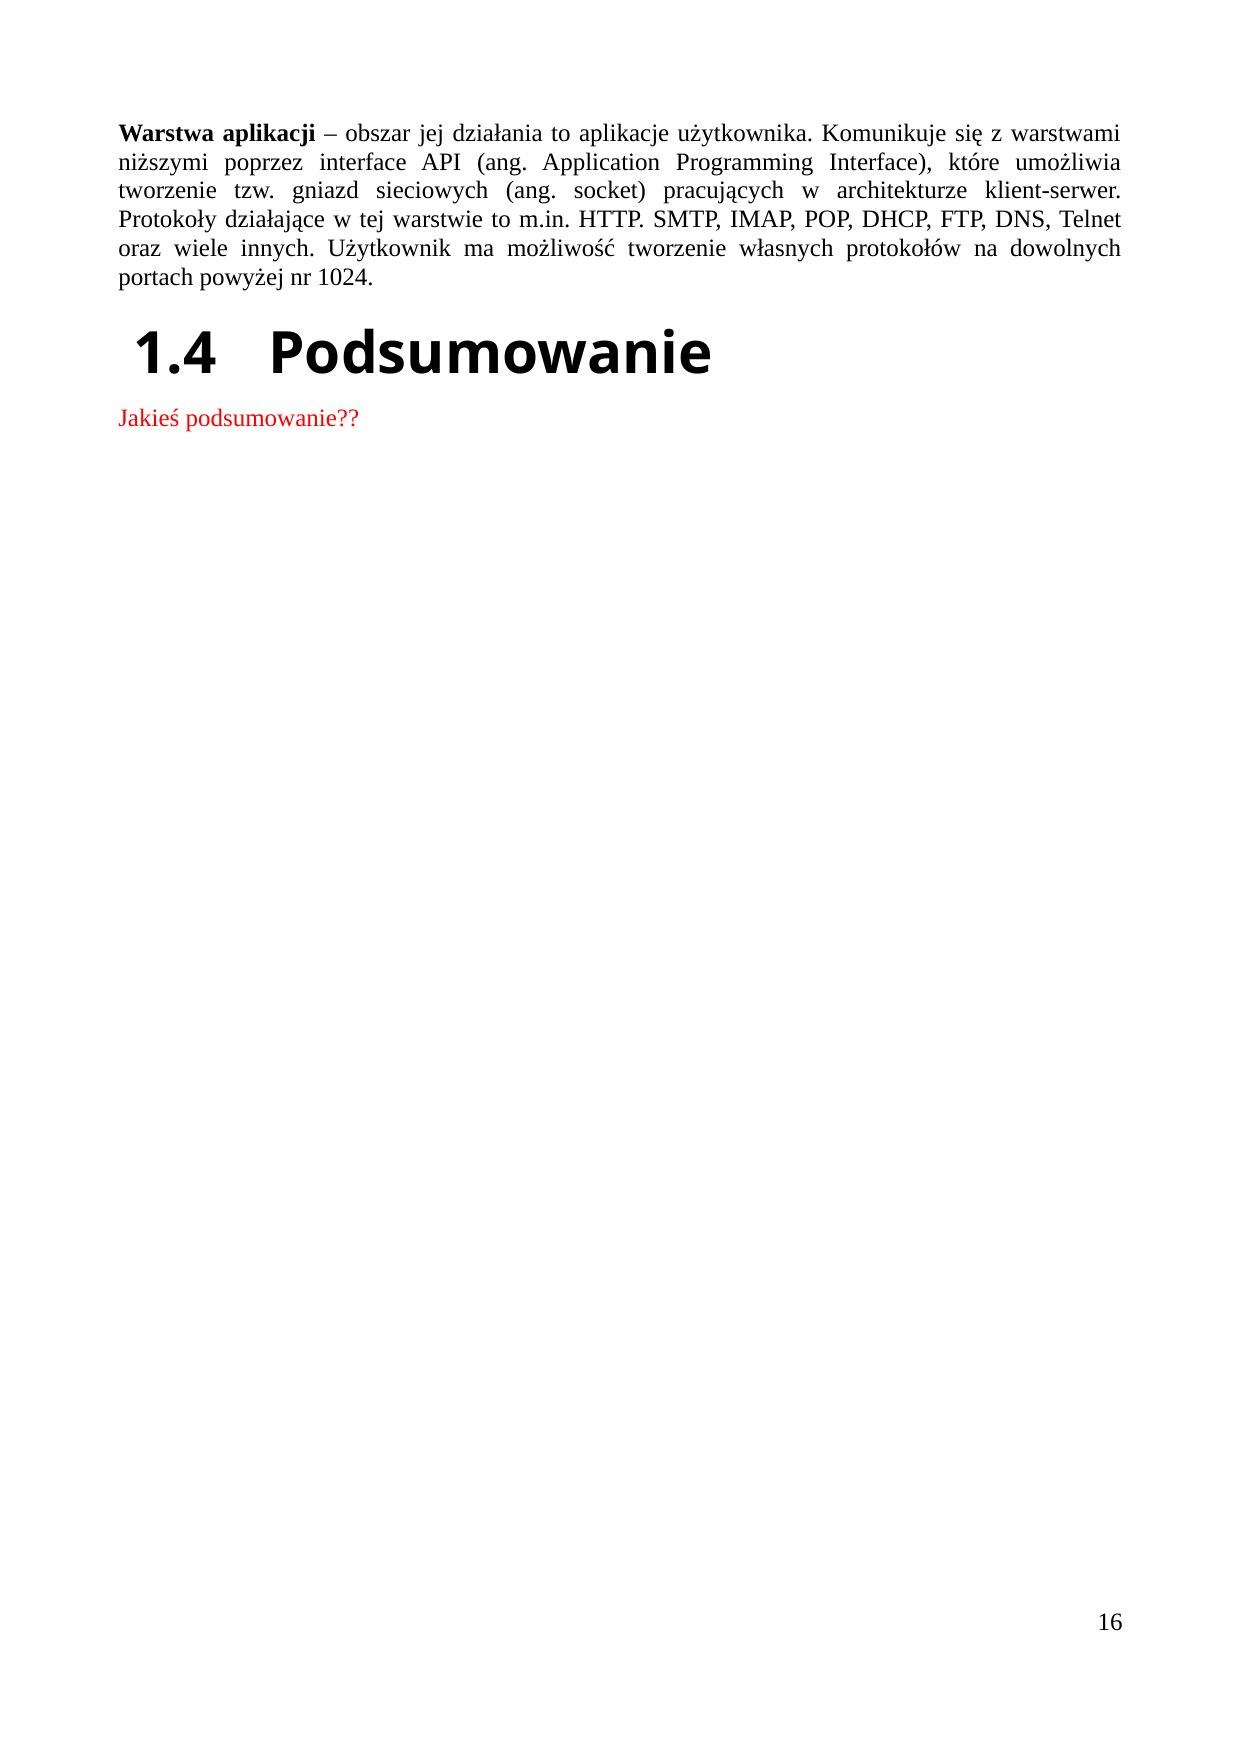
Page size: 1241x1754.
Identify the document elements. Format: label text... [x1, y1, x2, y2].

subtitle Podsumowanie [118, 311, 1122, 391]
text Warstwa aplikacji – obszar jej działania to aplikacje użytkownika. Komunikuje się z warstwami niższymi poprzez interface API (ang. Application Programming Interface), które umożliwia tworzenie tzw. gniazd sieciowych (ang. socket) pracujących w architekturze klient-serwer. Protokoły działające w tej warstwie to m.in. HTTP. SMTP, IMAP, POP, DHCP, FTP, DNS, Telnet oraz wiele innych. Użytkownik ma możliwość tworzenie własnych protokołów na dowolnych portach powyżej nr 1024. [118, 118, 1122, 291]
text Jakieś podsumowanie?? [118, 403, 1122, 432]
